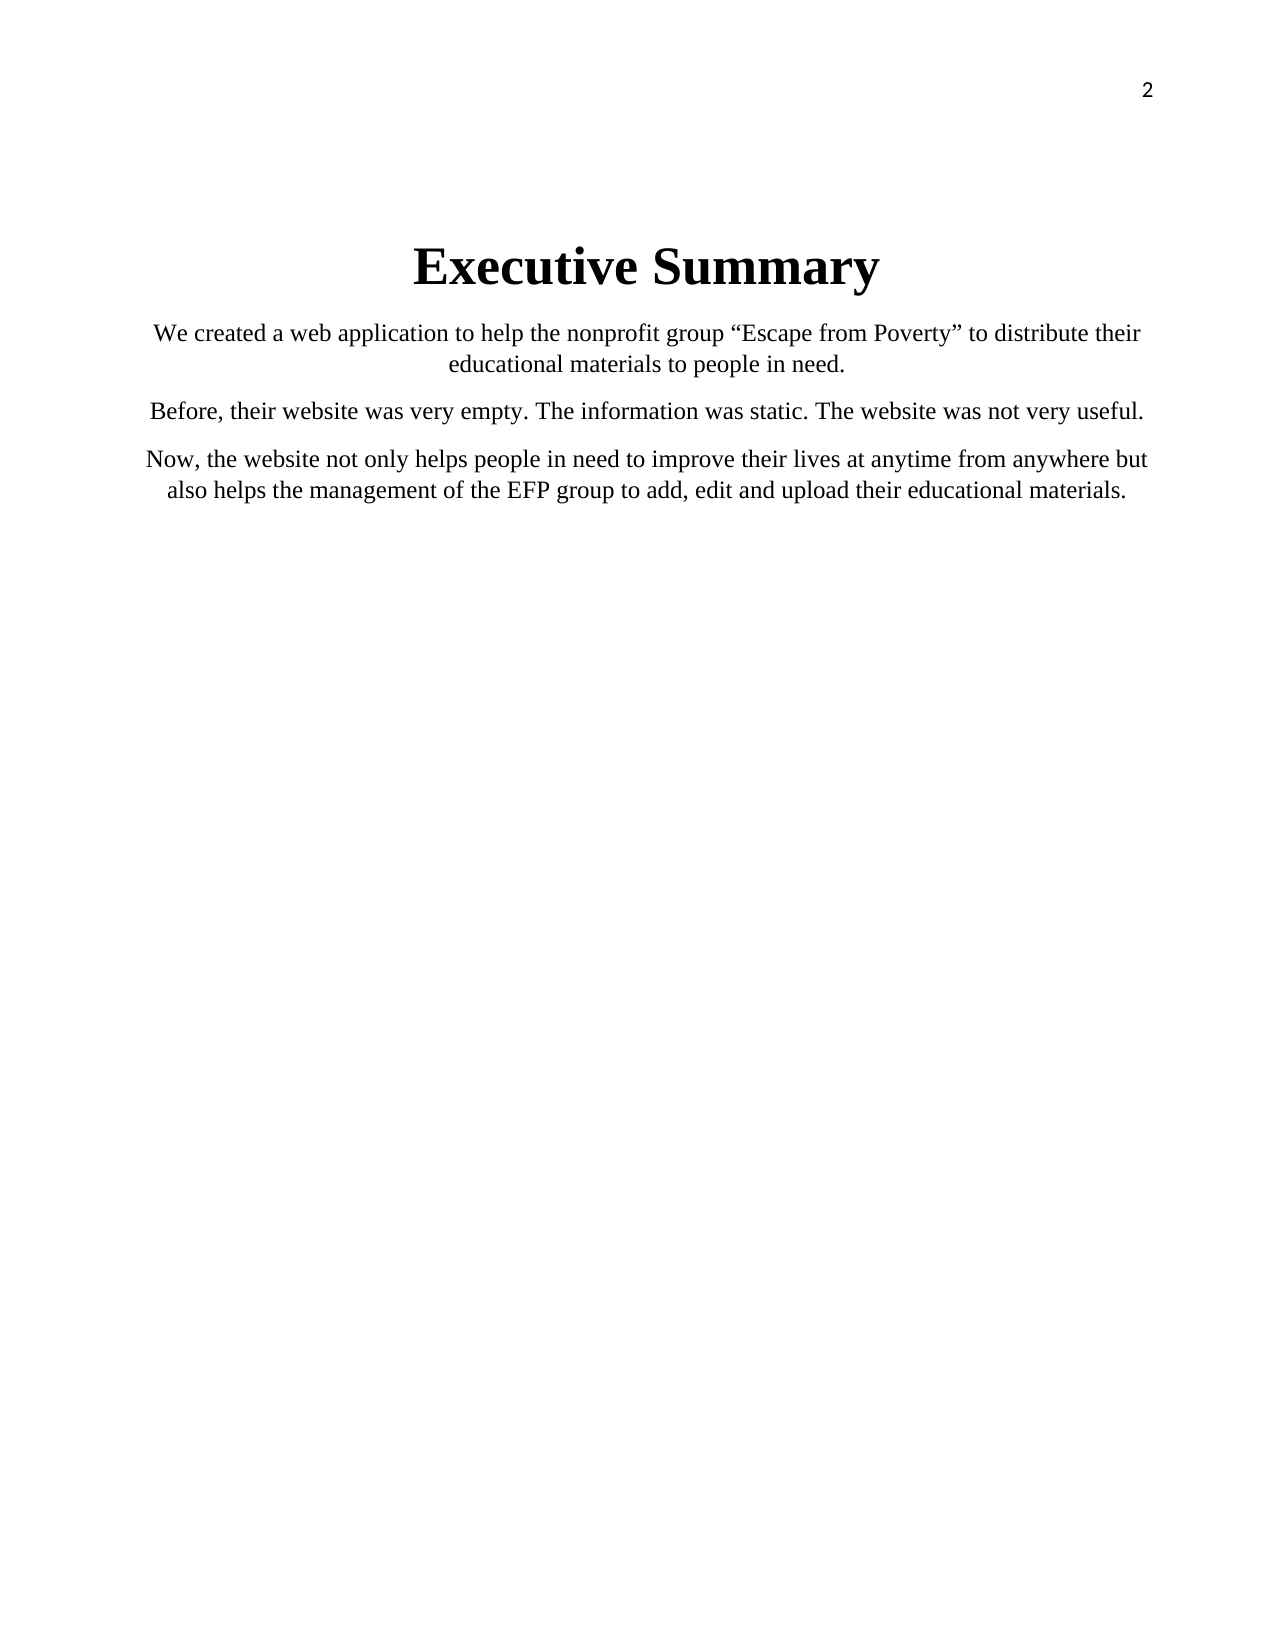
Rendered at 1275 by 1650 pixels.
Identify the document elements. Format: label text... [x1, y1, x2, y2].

text Before, their website was very empty. The information was static. The website was not very useful. [141, 396, 1153, 425]
text We created a web application to help the nonprofit group “Escape from Poverty” to distribute their educational materials to people in need. [141, 318, 1153, 377]
text Now, the website not only helps people in need to improve their lives at anytime from anywhere but also helps the management of the EFP group to add, edit and upload their educational materials. [141, 444, 1153, 504]
text Executive Summary [141, 234, 1153, 296]
